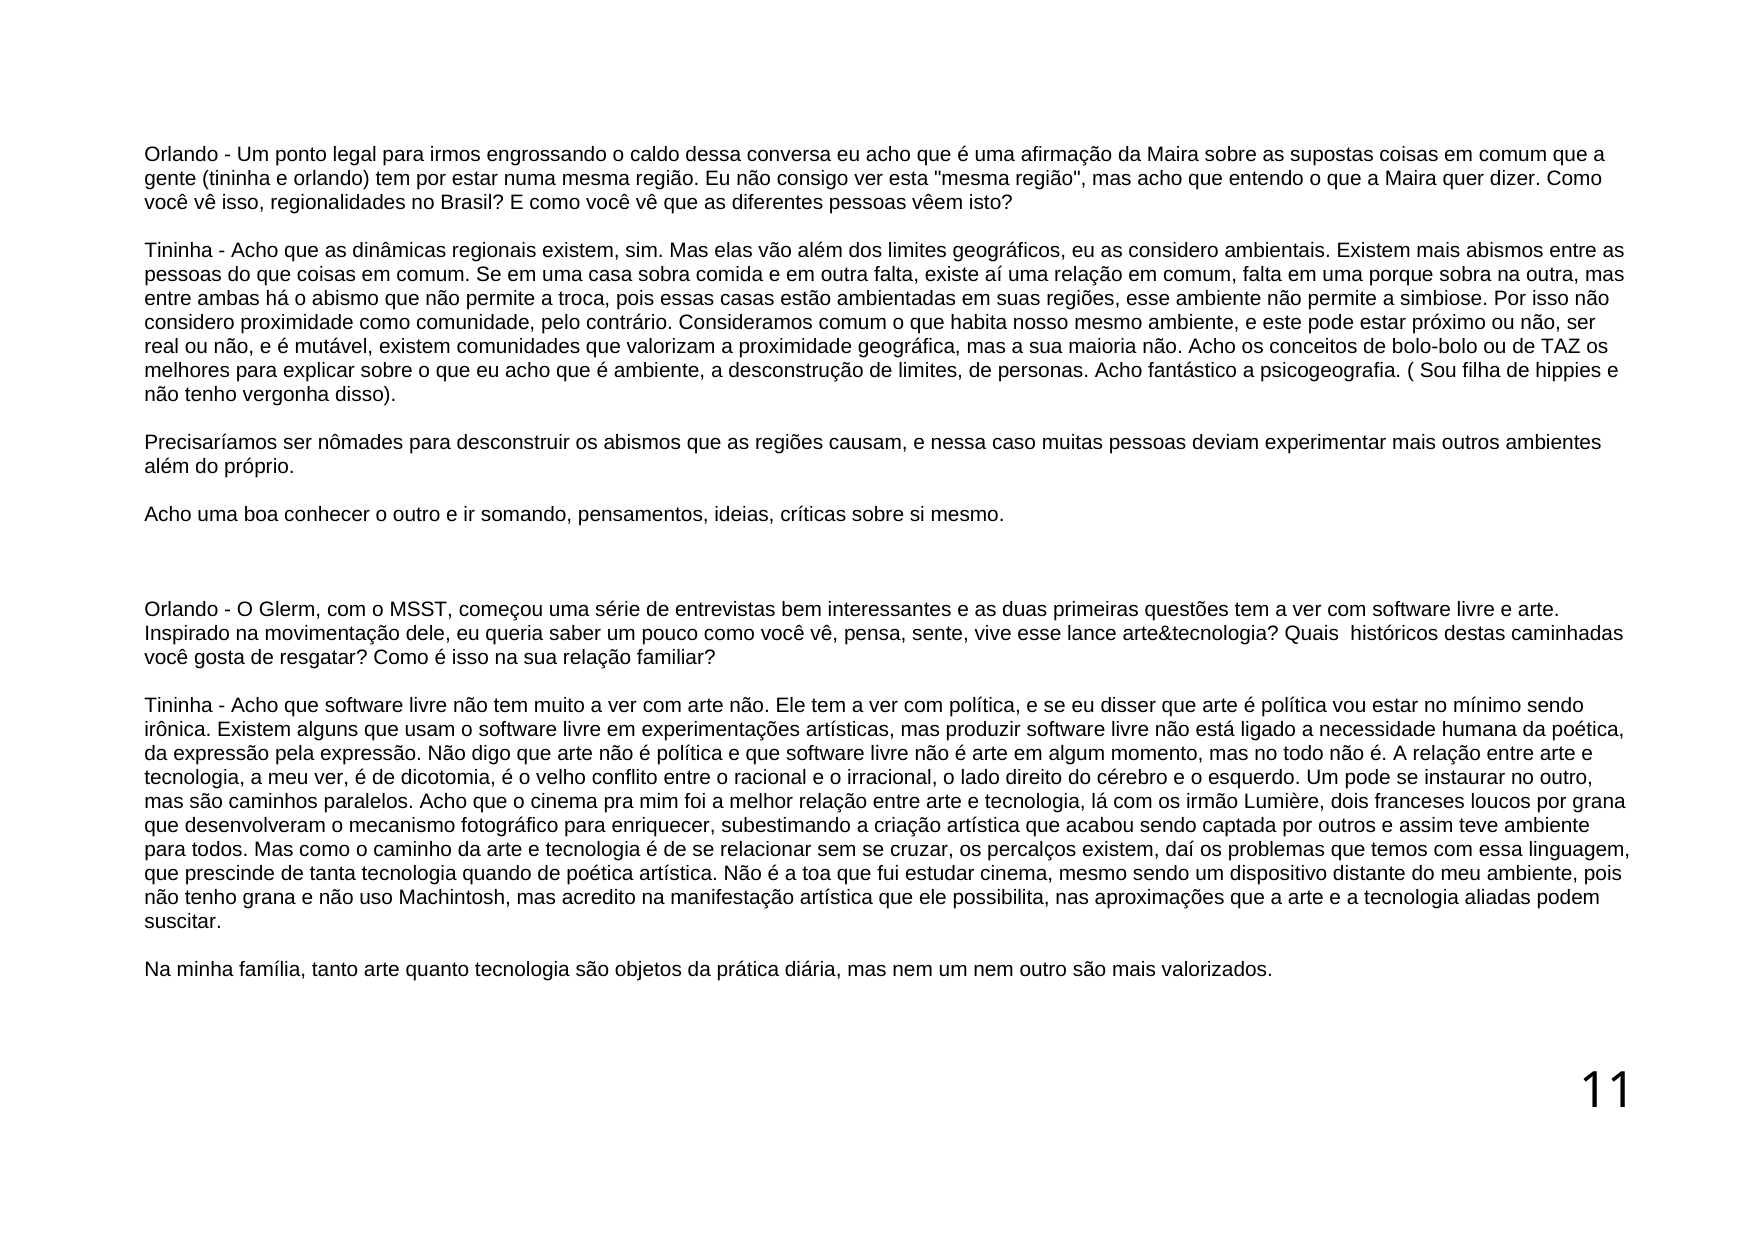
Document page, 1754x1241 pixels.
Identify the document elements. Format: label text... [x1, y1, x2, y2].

text Tininha - Acho que as dinâmicas regionais existem, sim. Mas elas vão além dos limites geográficos, eu as considero ambientais. Existem mais abismos entre as pessoas do que coisas em comum. Se em uma casa sobra comida e em outra falta, existe aí uma relação em comum, falta em uma porque sobra na outra, mas entre ambas há o abismo que não permite a troca, pois essas casas estão ambientadas em suas regiões, esse ambiente não permite a simbiose. Por isso não considero proximidade como comunidade, pelo contrário. Consideramos comum o que habita nosso mesmo ambiente, e este pode estar próximo ou não, ser real ou não, e é mutável, existem comunidades que valorizam a proximidade geográfica, mas a sua maioria não. Acho os conceitos de bolo-bolo ou de TAZ os melhores para explicar sobre o que eu acho que é ambiente, a desconstrução de limites, de personas. Acho fantástico a psicogeografia. ( Sou filha de hippies e não tenho vergonha disso). [144, 238, 1636, 406]
text Tininha - Acho que software livre não tem muito a ver com arte não. Ele tem a ver com política, e se eu disser que arte é política vou estar no mínimo sendo irônica. Existem alguns que usam o software livre em experimentações artísticas, mas produzir software livre não está ligado a necessidade humana da poética, da expressão pela expressão. Não digo que arte não é política e que software livre não é arte em algum momento, mas no todo não é. A relação entre arte e tecnologia, a meu ver, é de dicotomia, é o velho conflito entre o racional e o irracional, o lado direito do cérebro e o esquerdo. Um pode se instaurar no outro, mas são caminhos paralelos. Acho que o cinema pra mim foi a melhor relação entre arte e tecnologia, lá com os irmão Lumière, dois franceses loucos por grana que desenvolveram o mecanismo fotográfico para enriquecer, subestimando a criação artística que acabou sendo captada por outros e assim teve ambiente para todos. Mas como o caminho da arte e tecnologia é de se relacionar sem se cruzar, os percalços existem, daí os problemas que temos com essa linguagem, que prescinde de tanta tecnologia quando de poética artística. Não é a toa que fui estudar cinema, mesmo sendo um dispositivo distante do meu ambiente, pois não tenho grana e não uso Machintosh, mas acredito na manifestação artística que ele possibilita, nas aproximações que a arte e a tecnologia aliadas podem suscitar. [144, 693, 1636, 933]
text Precisaríamos ser nômades para desconstruir os abismos que as regiões causam, e nessa caso muitas pessoas deviam experimentar mais outros ambientes além do próprio. [144, 429, 1636, 477]
text Na minha família, tanto arte quanto tecnologia são objetos da prática diária, mas nem um nem outro são mais valorizados. [144, 957, 1636, 981]
text Orlando - O Glerm, com o MSST, começou uma série de entrevistas bem interessantes e as duas primeiras questões tem a ver com software livre e arte. Inspirado na movimentação dele, eu queria saber um pouco como você vê, pensa, sente, vive esse lance arte&tecnologia? Quais históricos destas caminhadas você gosta de resgatar? Como é isso na sua relação familiar? [144, 597, 1636, 669]
text Orlando - Um ponto legal para irmos engrossando o caldo dessa conversa eu acho que é uma afirmação da Maira sobre as supostas coisas em comum que a gente (tininha e orlando) tem por estar numa mesma região. Eu não consigo ver esta "mesma região", mas acho que entendo o que a Maira quer dizer. Como você vê isso, regionalidades no Brasil? E como você vê que as diferentes pessoas vêem isto? [144, 142, 1636, 214]
text Acho uma boa conhecer o outro e ir somando, pensamentos, ideias, críticas sobre si mesmo. [144, 501, 1636, 525]
